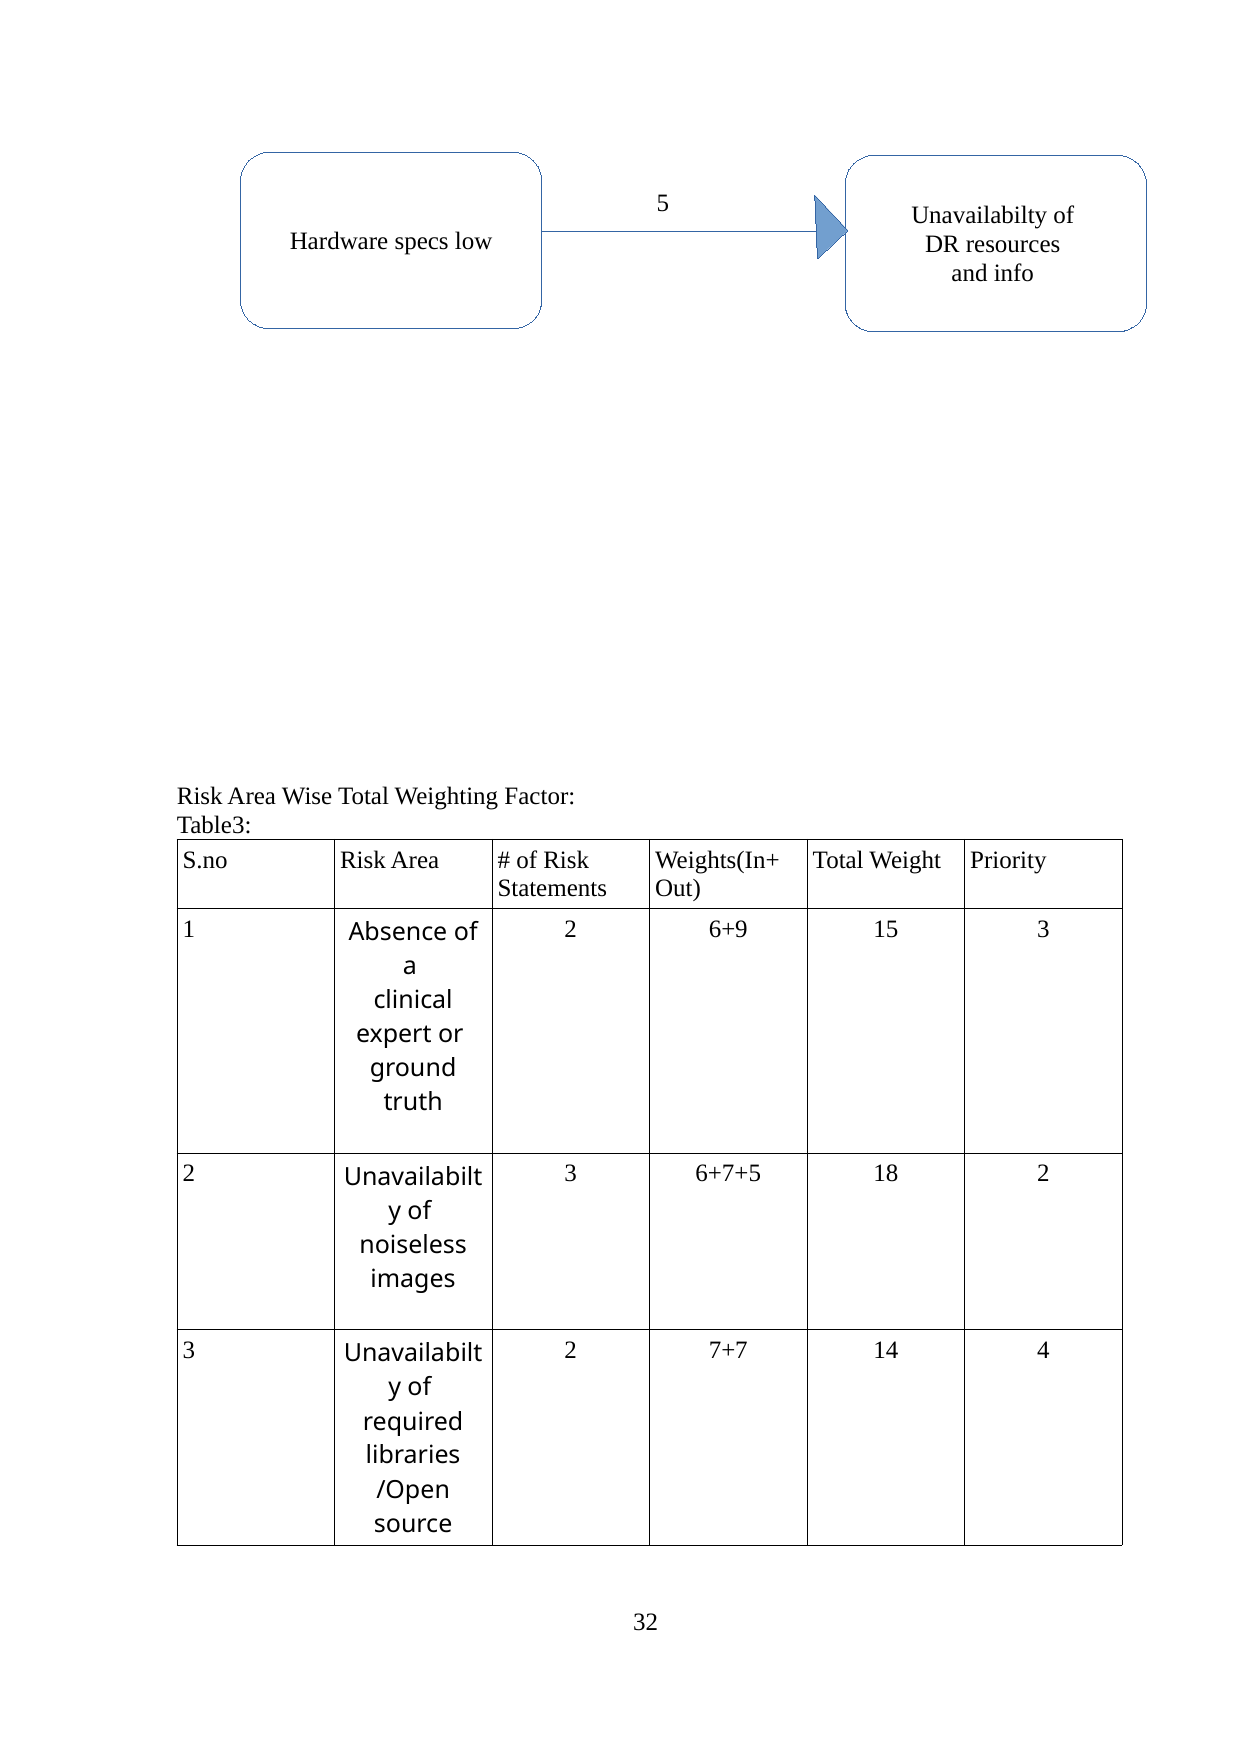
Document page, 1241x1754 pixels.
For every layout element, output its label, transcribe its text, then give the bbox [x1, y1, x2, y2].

table_cell Absence of a clinical expert or ground truth [335, 909, 492, 1153]
table_cell 2 [965, 1154, 1122, 1329]
table_cell 6+7+5 [650, 1154, 807, 1329]
table_header Weights(In+ Out) [650, 840, 807, 908]
table_cell Unavailabilty of noiseless images [335, 1154, 492, 1329]
table_cell 3 [493, 1154, 649, 1329]
table_header S.no [178, 840, 334, 908]
table_cell 6+9 [650, 909, 807, 1153]
table_cell 3 [965, 909, 1122, 1153]
table_header Priority [965, 840, 1122, 908]
table_cell Unavailabilty of required libraries /Open source [335, 1330, 492, 1545]
table_cell 2 [493, 909, 649, 1153]
table_cell 18 [808, 1154, 964, 1329]
table_cell 4 [965, 1330, 1122, 1545]
table_cell 2 [493, 1330, 649, 1545]
text Risk Area Wise Total Weighting Factor: [177, 781, 1122, 810]
table_cell 3 [178, 1330, 334, 1545]
table_cell 1 [178, 909, 334, 1153]
table_header # of Risk Statements [493, 840, 649, 908]
table_header Risk Area [335, 840, 492, 908]
table_cell 2 [178, 1154, 334, 1329]
table_cell 7+7 [650, 1330, 807, 1545]
table_header Total Weight [808, 840, 964, 908]
text Table3: [177, 810, 1122, 839]
table_cell 15 [808, 909, 964, 1153]
table_cell 14 [808, 1330, 964, 1545]
